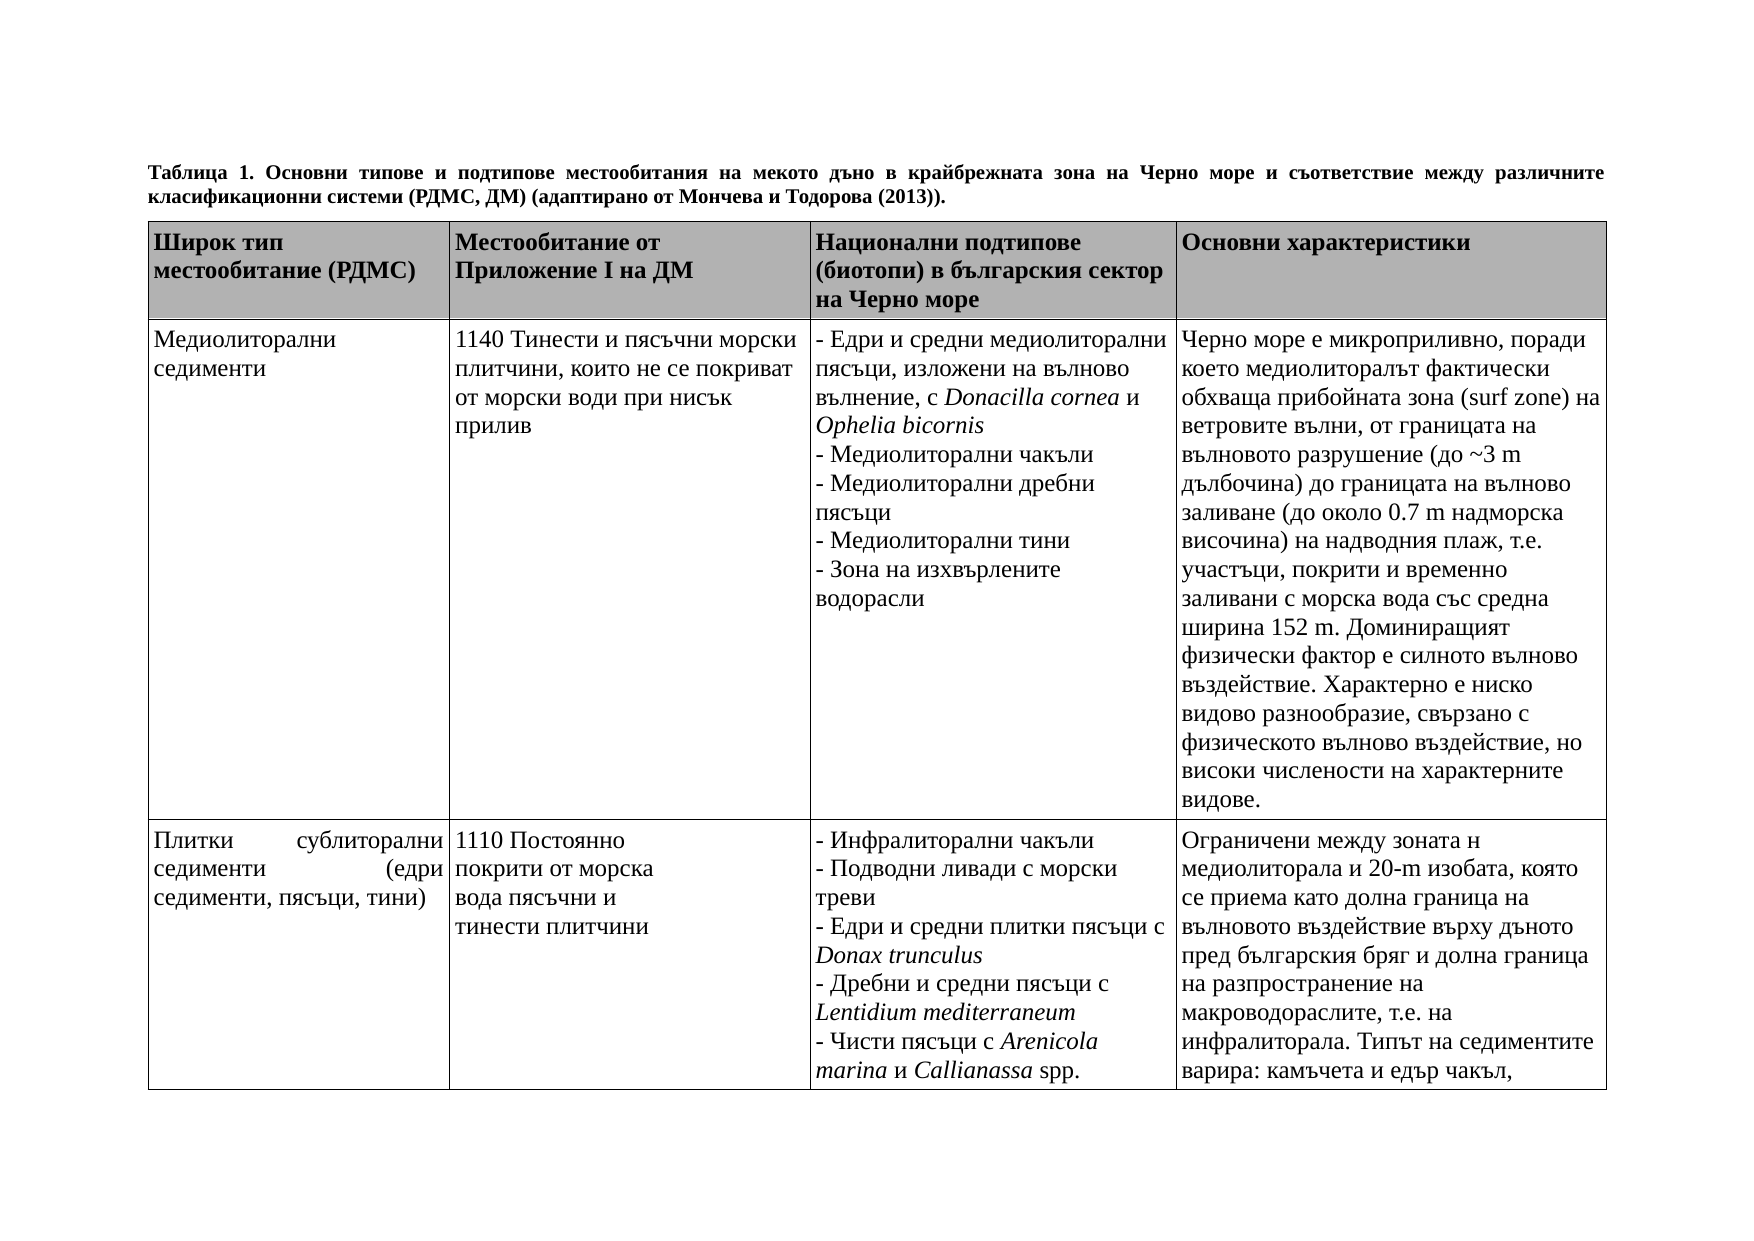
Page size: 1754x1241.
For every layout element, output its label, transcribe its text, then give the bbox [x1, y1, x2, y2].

table_cell Плитки сублиторални седименти (едри седименти, пясъци, тини) [149, 820, 449, 1089]
text Таблица 1. Основни типове и подтипове местообитания на мекото дъно в крайбрежната зона на Черно море и съответствие между различните класификационни системи (РДМС, ДМ) (адаптирано от Мончева и Тодорова (2013)). [148, 160, 1606, 208]
table_cell - Инфралиторални чакъли - Подводни ливади с морски треви - Едри и средни плитки пясъци с Donax trunculus - Дребни и средни пясъци с Lentidium mediterraneum - Чисти пясъци с Arenicola marina и Callianassa spp. [811, 820, 1176, 1089]
table_cell Ограничени между зоната н медиолиторала и 20-m изобата, която се приема като долна граница на вълновото въздействие върху дъното пред българския бряг и долна граница на разпространение на макроводораслите, т.е. на инфралиторала. Типът на седиментите варира: камъчета и едър чакъл, [1177, 820, 1606, 1089]
table_cell 1140 Тинести и пясъчни морски плитчини, които не се покриват от морски води при нисък прилив [450, 320, 810, 819]
table_header Местообитание от Приложение I на ДМ [450, 222, 810, 318]
table_cell Медиолиторални седименти [149, 320, 449, 819]
table_cell 1110 Постоянно покрити от морска вода пясъчни и тинести плитчини [450, 820, 810, 1089]
table_header Широк тип местообитание (РДМС) [149, 222, 449, 318]
table_cell Черно море е микроприливно, поради което медиолиторалът фактически обхваща прибойната зона (surf zone) на ветровите вълни, от границата на вълновото разрушение (до ~3 m дълбочина) до границата на вълново заливане (до около 0.7 m надморска височина) на надводния плаж, т.е. участъци, покрити и временно заливани с морска вода със средна ширина 152 m. Доминиращият физически фактор е силното вълново въздействие. Характерно е ниско видово разнообразие, свързано с физическото вълново въздействие, но високи числености на характерните видове. [1177, 320, 1606, 819]
table_header Национални подтипове (биотопи) в българския сектор на Черно море [811, 222, 1176, 318]
table_header Основни характеристики [1177, 222, 1606, 318]
table_cell - Едри и средни медиолиторални пясъци, изложени на вълново вълнение, с Donacilla cornea и Ophelia bicornis - Медиолиторални чакъли - Медиолиторални дребни пясъци - Медиолиторални тини - Зона на изхвърлените водорасли [811, 320, 1176, 819]
